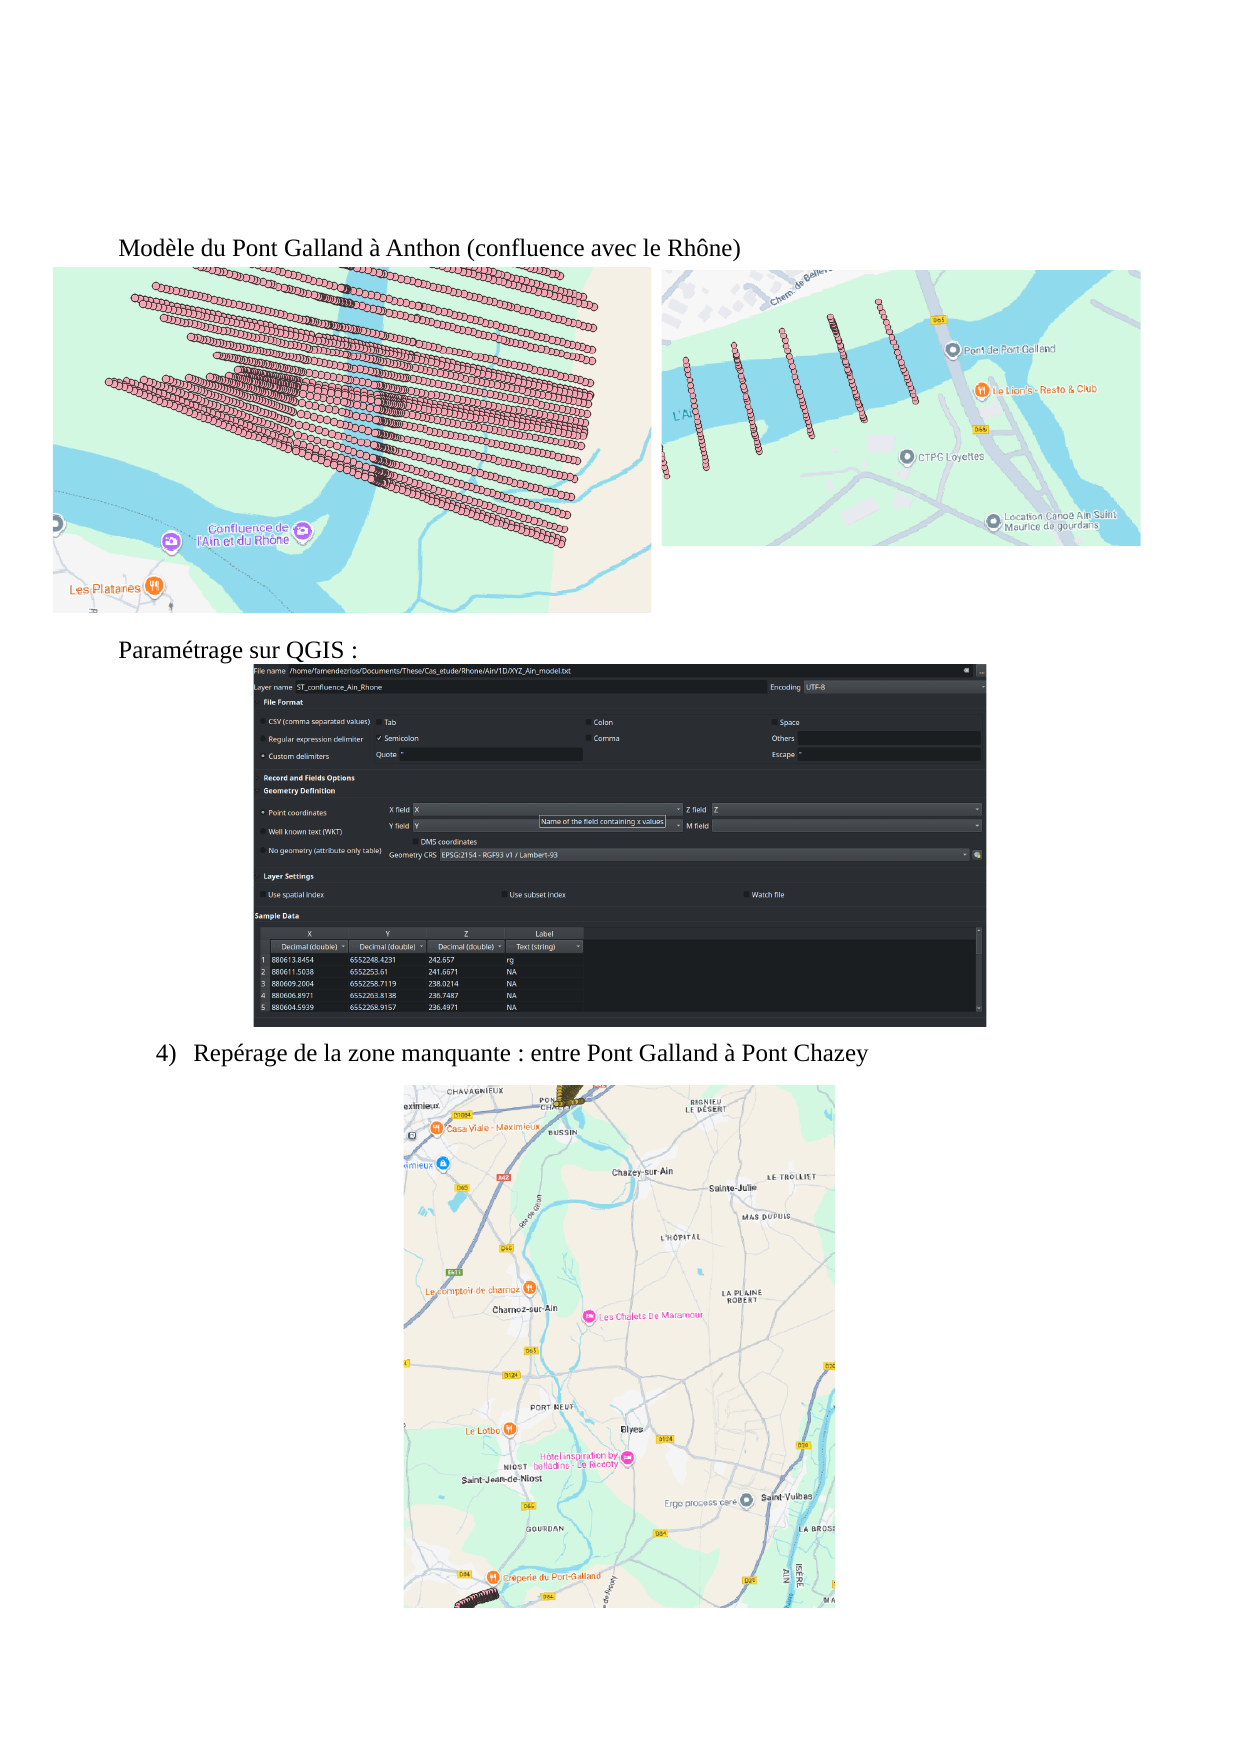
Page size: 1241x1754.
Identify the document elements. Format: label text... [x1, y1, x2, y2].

picture [253, 664, 987, 1027]
text Modèle du Pont Galland à Anthon (confluence avec le Rhône) [118, 233, 1122, 262]
list Repérage de la zone manquante : entre Pont Galland à Pont Chazey [156, 1038, 1122, 1067]
picture [52, 267, 652, 613]
picture [661, 270, 1141, 546]
text Paramétrage sur QGIS : [118, 636, 1122, 664]
picture [403, 1085, 836, 1608]
